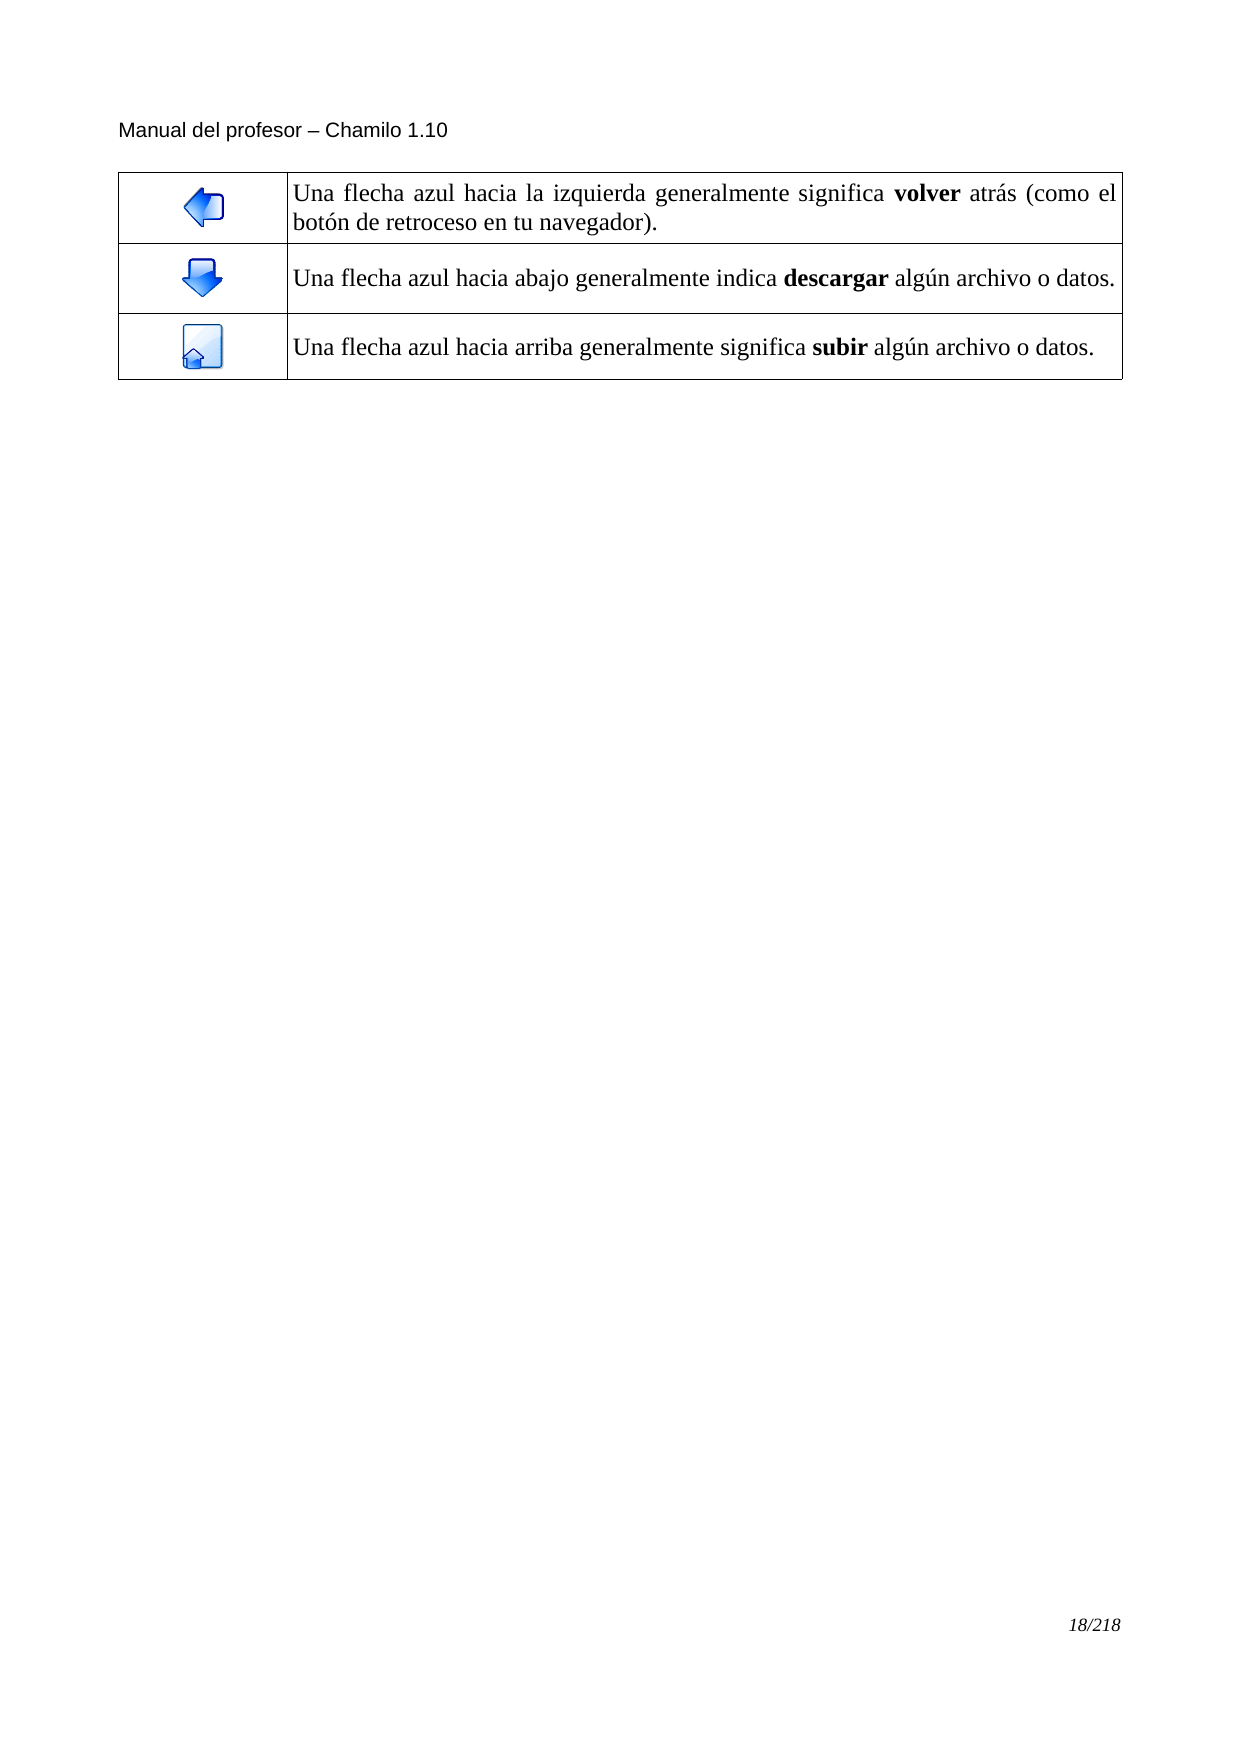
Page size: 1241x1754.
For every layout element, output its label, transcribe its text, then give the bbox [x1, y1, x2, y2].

table_cell Una flecha azul hacia arriba generalmente significa subir algún archivo o datos. [288, 314, 1122, 379]
table_cell Una flecha azul hacia la izquierda generalmente significa volver atrás (como el botón de retroceso en tu navegador). [288, 173, 1122, 242]
table_cell [119, 173, 287, 242]
table_cell [119, 244, 287, 313]
table_cell Una flecha azul hacia abajo generalmente indica descargar algún archivo o datos. [288, 244, 1122, 313]
table_cell [119, 314, 287, 379]
